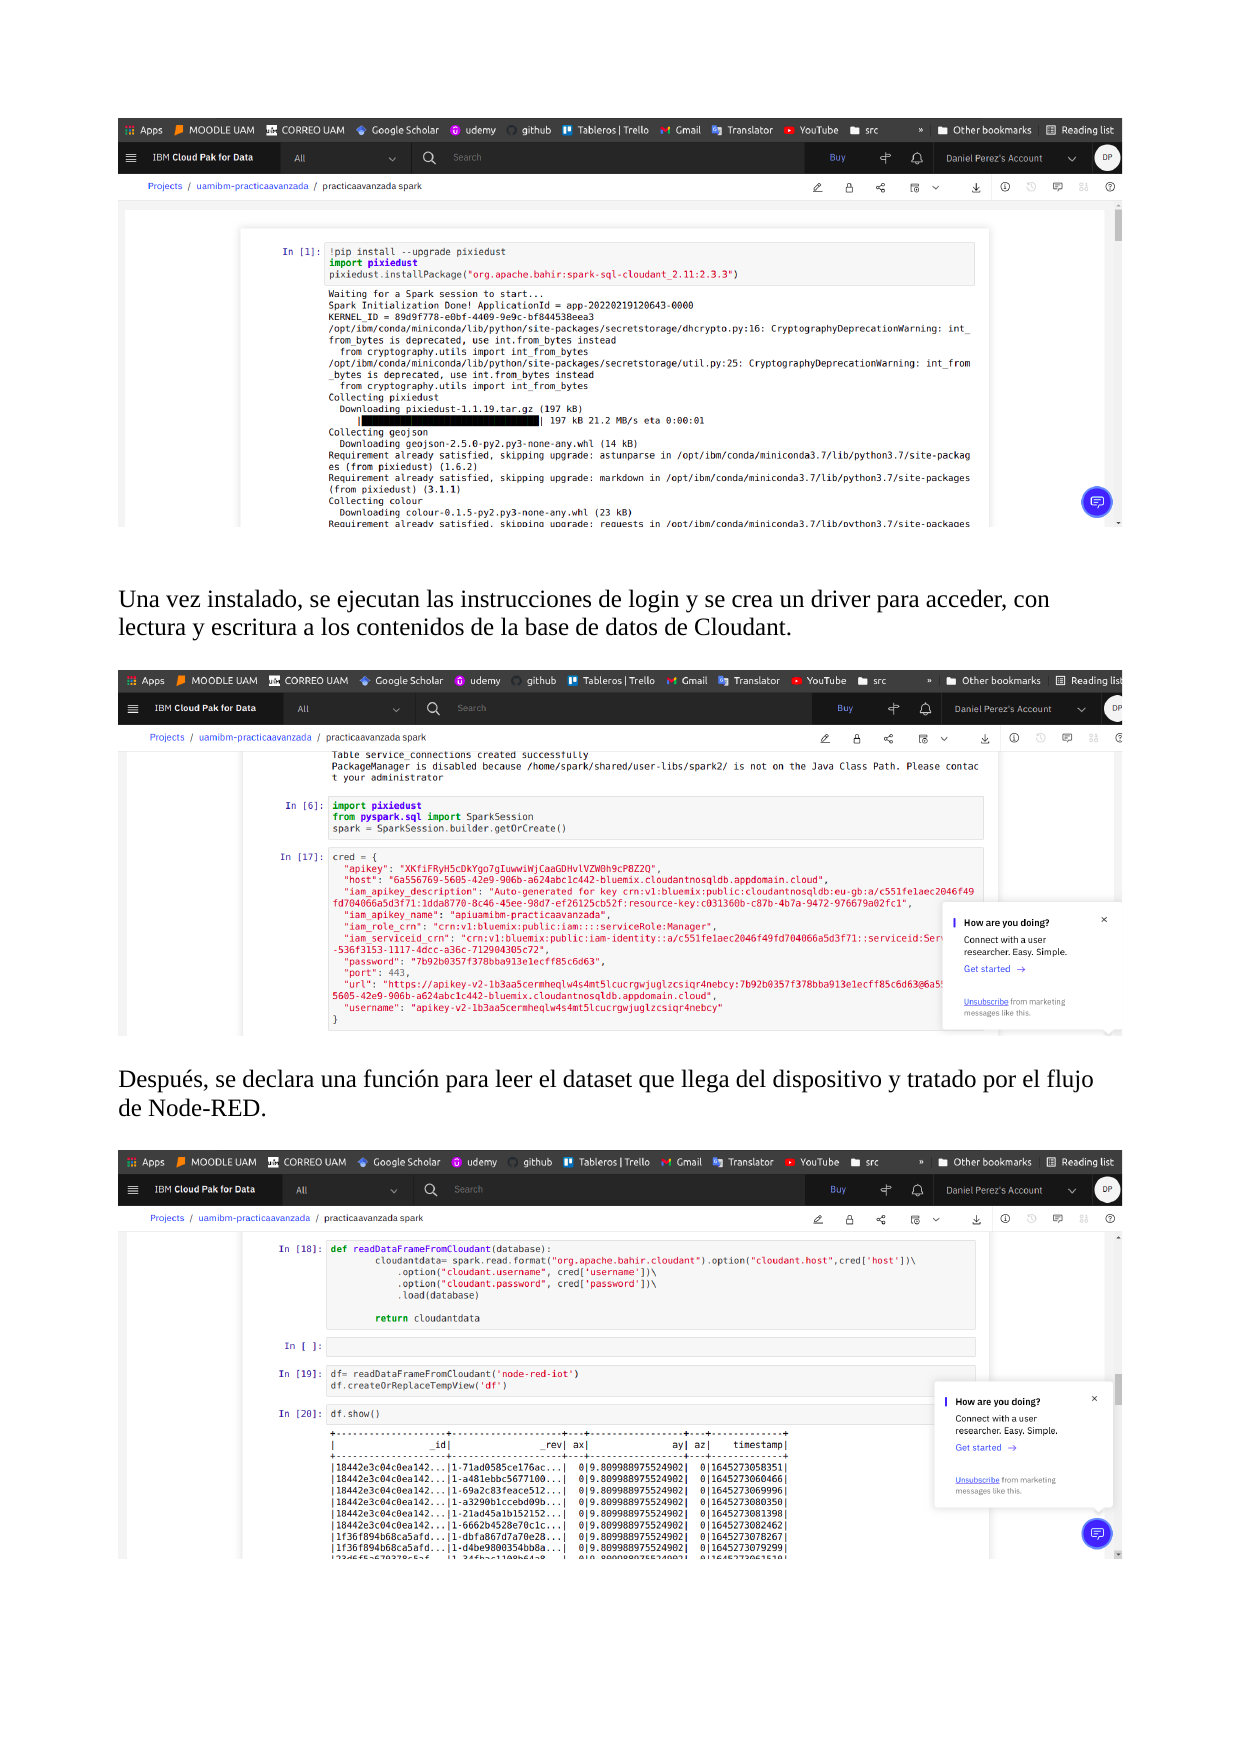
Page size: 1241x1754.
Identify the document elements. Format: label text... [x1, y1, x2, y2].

picture [118, 670, 1123, 1036]
text Una vez instalado, se ejecutan las instrucciones de login y se crea un driver para acceder, con lectura y escritura a los contenidos de la base de datos de Cloudant. [118, 584, 1122, 641]
picture [118, 118, 1123, 527]
text Después, se declara una función para leer el dataset que llega del dispositivo y tratado por el flujo de Node-RED. [118, 1064, 1122, 1122]
picture [118, 1150, 1123, 1559]
